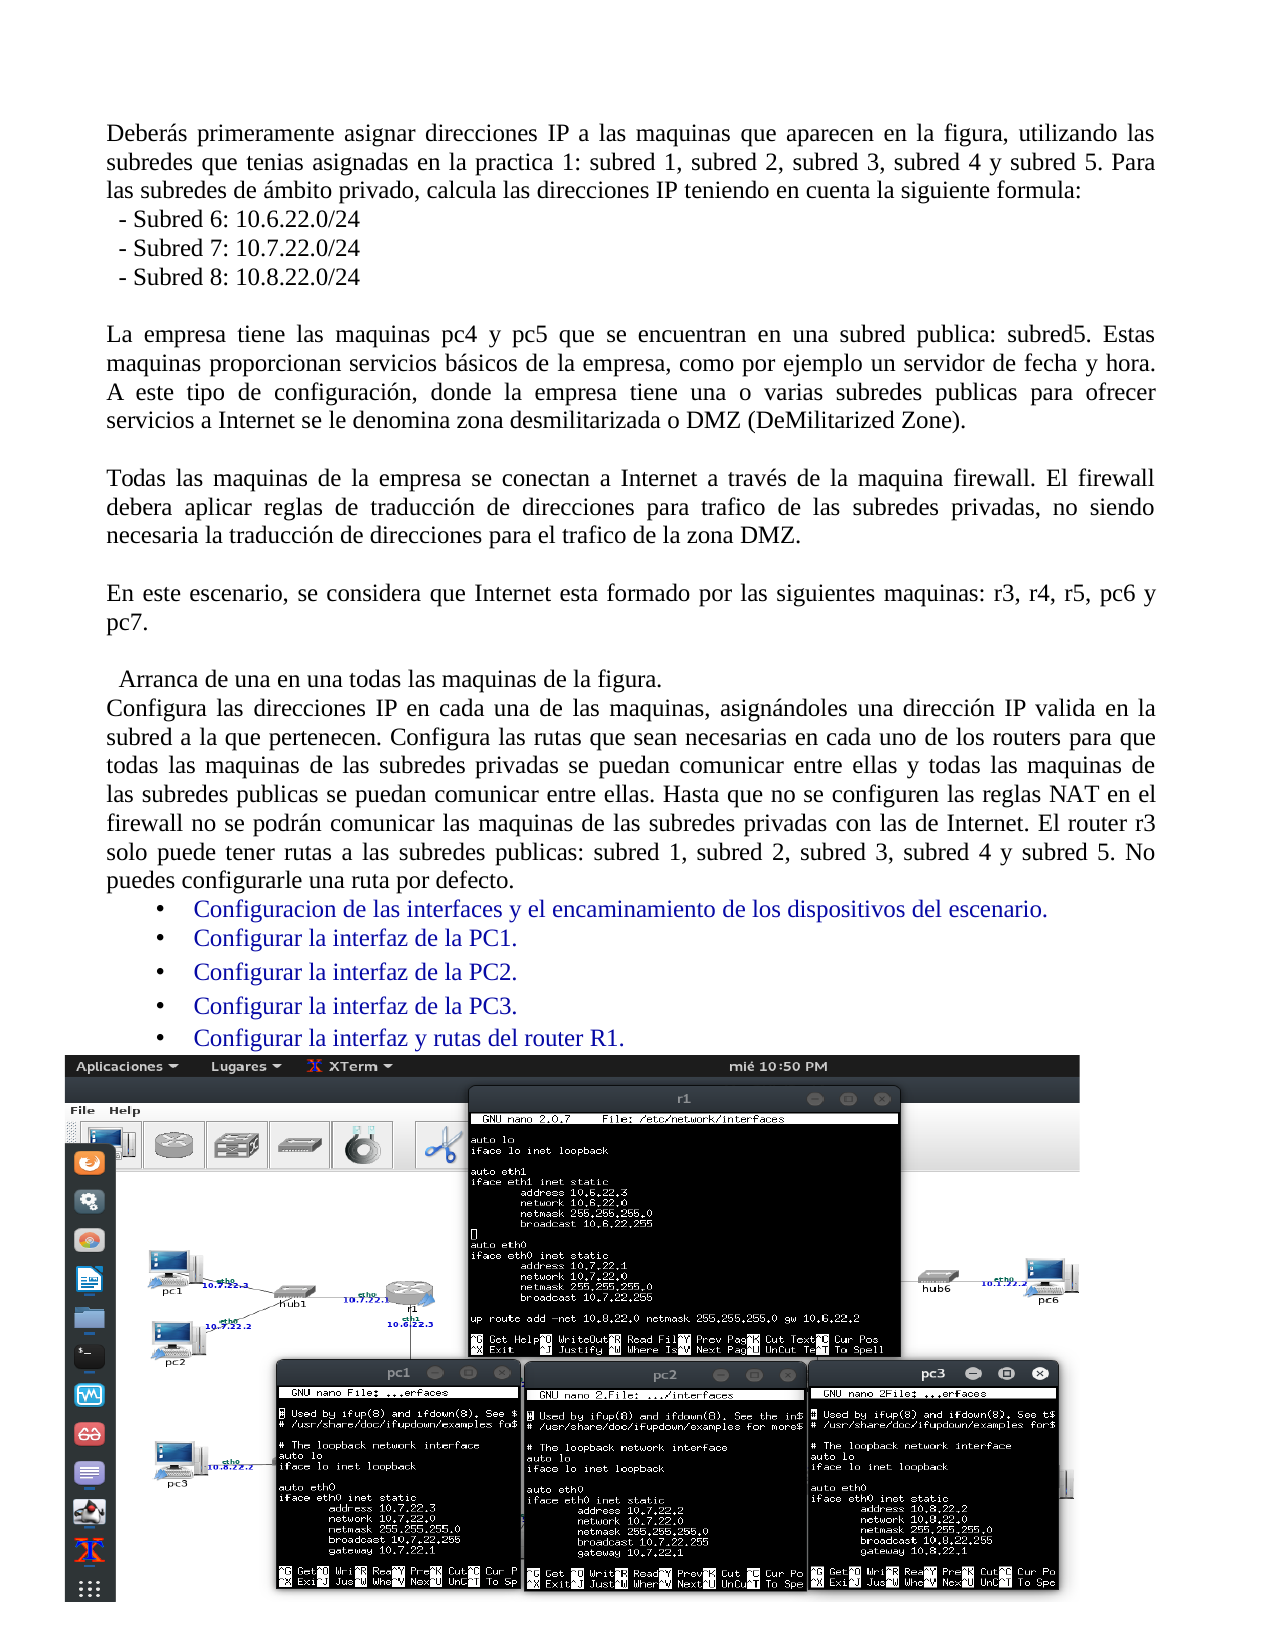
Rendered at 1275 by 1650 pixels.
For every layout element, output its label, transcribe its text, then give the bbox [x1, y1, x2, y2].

text - Subred 6: 10.6.22.0/24 [118, 204, 1167, 233]
picture [64, 1055, 1080, 1602]
text Todas las maquinas de la empresa se conectan a Internet a través de la maquina firewall. El firewall debera aplicar reglas de traducción de direcciones para trafico de las subredes privadas, no siendo necesaria la traducción de direcciones para el trafico de la zona DMZ. [106, 463, 1156, 549]
text En este escenario, se considera que Internet esta formado por las siguientes maquinas: r3, r4, r5, pc6 y pc7. [106, 578, 1156, 636]
list Configurar la interfaz de la PC1. [156, 923, 1167, 952]
list Configuracion de las interfaces y el encaminamiento de los dispositivos del escenario. [156, 894, 1167, 923]
text Configura las direcciones IP en cada una de las maquinas, asignándoles una dirección IP valida en la subred a la que pertenecen. Configura las rutas que sean necesarias en cada uno de los routers para que todas las maquinas de las subredes privadas se puedan comunicar entre ellas y todas las maquinas de las subredes publicas se puedan comunicar entre ellas. Hasta que no se configuren las reglas NAT en el firewall no se podrán comunicar las maquinas de las subredes privadas con las de Internet. El router r3 solo puede tener rutas a las subredes publicas: subred 1, subred 2, subred 3, subred 4 y subred 5. No puedes configurarle una ruta por defecto. [106, 693, 1156, 894]
list Configurar la interfaz de la PC2. [156, 957, 1167, 986]
list Configurar la interfaz y rutas del router R1. [156, 1023, 1167, 1052]
text La empresa tiene las maquinas pc4 y pc5 que se encuentran en una subred publica: subred5. Estas maquinas proporcionan servicios básicos de la empresa, como por ejemplo un servidor de fecha y hora. A este tipo de configuración, donde la empresa tiene una o varias subredes publicas para ofrecer servicios a Internet se le denomina zona desmilitarizada o DMZ (DeMilitarized Zone). [106, 319, 1156, 434]
text Deberás primeramente asignar direcciones IP a las maquinas que aparecen en la figura, utilizando las subredes que tenias asignadas en la practica 1: subred 1, subred 2, subred 3, subred 4 y subred 5. Para las subredes de ámbito privado, calcula las direcciones IP teniendo en cuenta la siguiente formula: [106, 118, 1156, 204]
text - Subred 7: 10.7.22.0/24 [118, 233, 1167, 262]
text - Subred 8: 10.8.22.0/24 [118, 262, 1167, 291]
list Configurar la interfaz de la PC3. [156, 991, 1167, 1020]
text Arranca de una en una todas las maquinas de la figura. [118, 664, 1167, 693]
